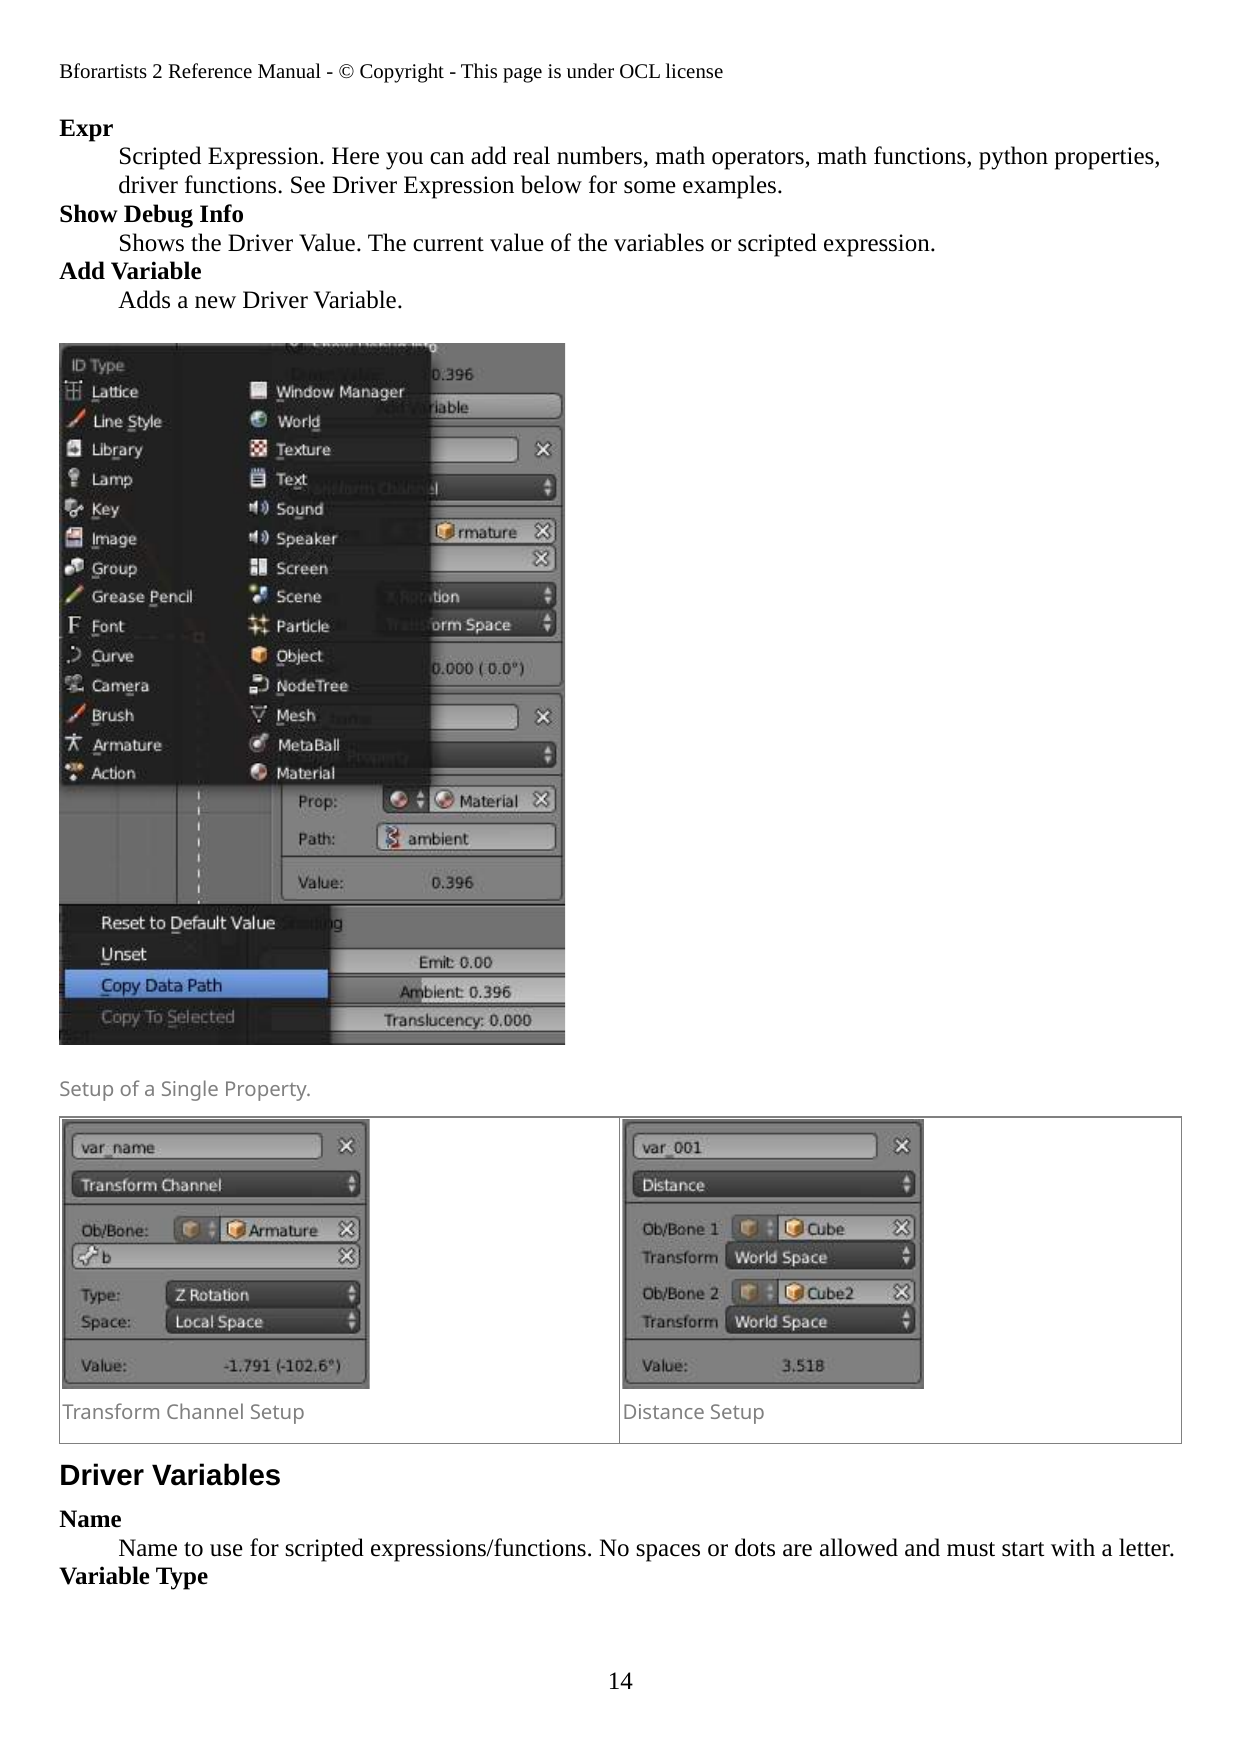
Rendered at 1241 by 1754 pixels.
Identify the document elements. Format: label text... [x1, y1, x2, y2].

picture [59, 343, 566, 1045]
table_header Transform Channel Setup [60, 1118, 619, 1443]
list Adds a new Driver Variable. [118, 285, 1181, 314]
table_header Distance Setup [620, 1118, 1181, 1443]
picture [62, 1119, 370, 1389]
text Setup of a Single Property. [59, 1071, 1181, 1102]
list Shows the Driver Value. The current value of the variables or scripted expression. [118, 228, 1181, 256]
subtitle Expr [59, 113, 1181, 141]
list Name to use for scripted expressions/functions. No spaces or dots are allowed and must start with a letter. [118, 1533, 1181, 1561]
subtitle Driver Variables [59, 1458, 1181, 1491]
picture [622, 1119, 924, 1389]
subtitle Add Variable [59, 256, 1181, 285]
subtitle Name [59, 1504, 1181, 1533]
list Scripted Expression. Here you can add real numbers, math operators, math functions, python properties, driver functions. See Driver Expression below for some examples. [118, 141, 1181, 199]
subtitle Variable Type [59, 1561, 1181, 1590]
subtitle Show Debug Info [59, 199, 1181, 228]
